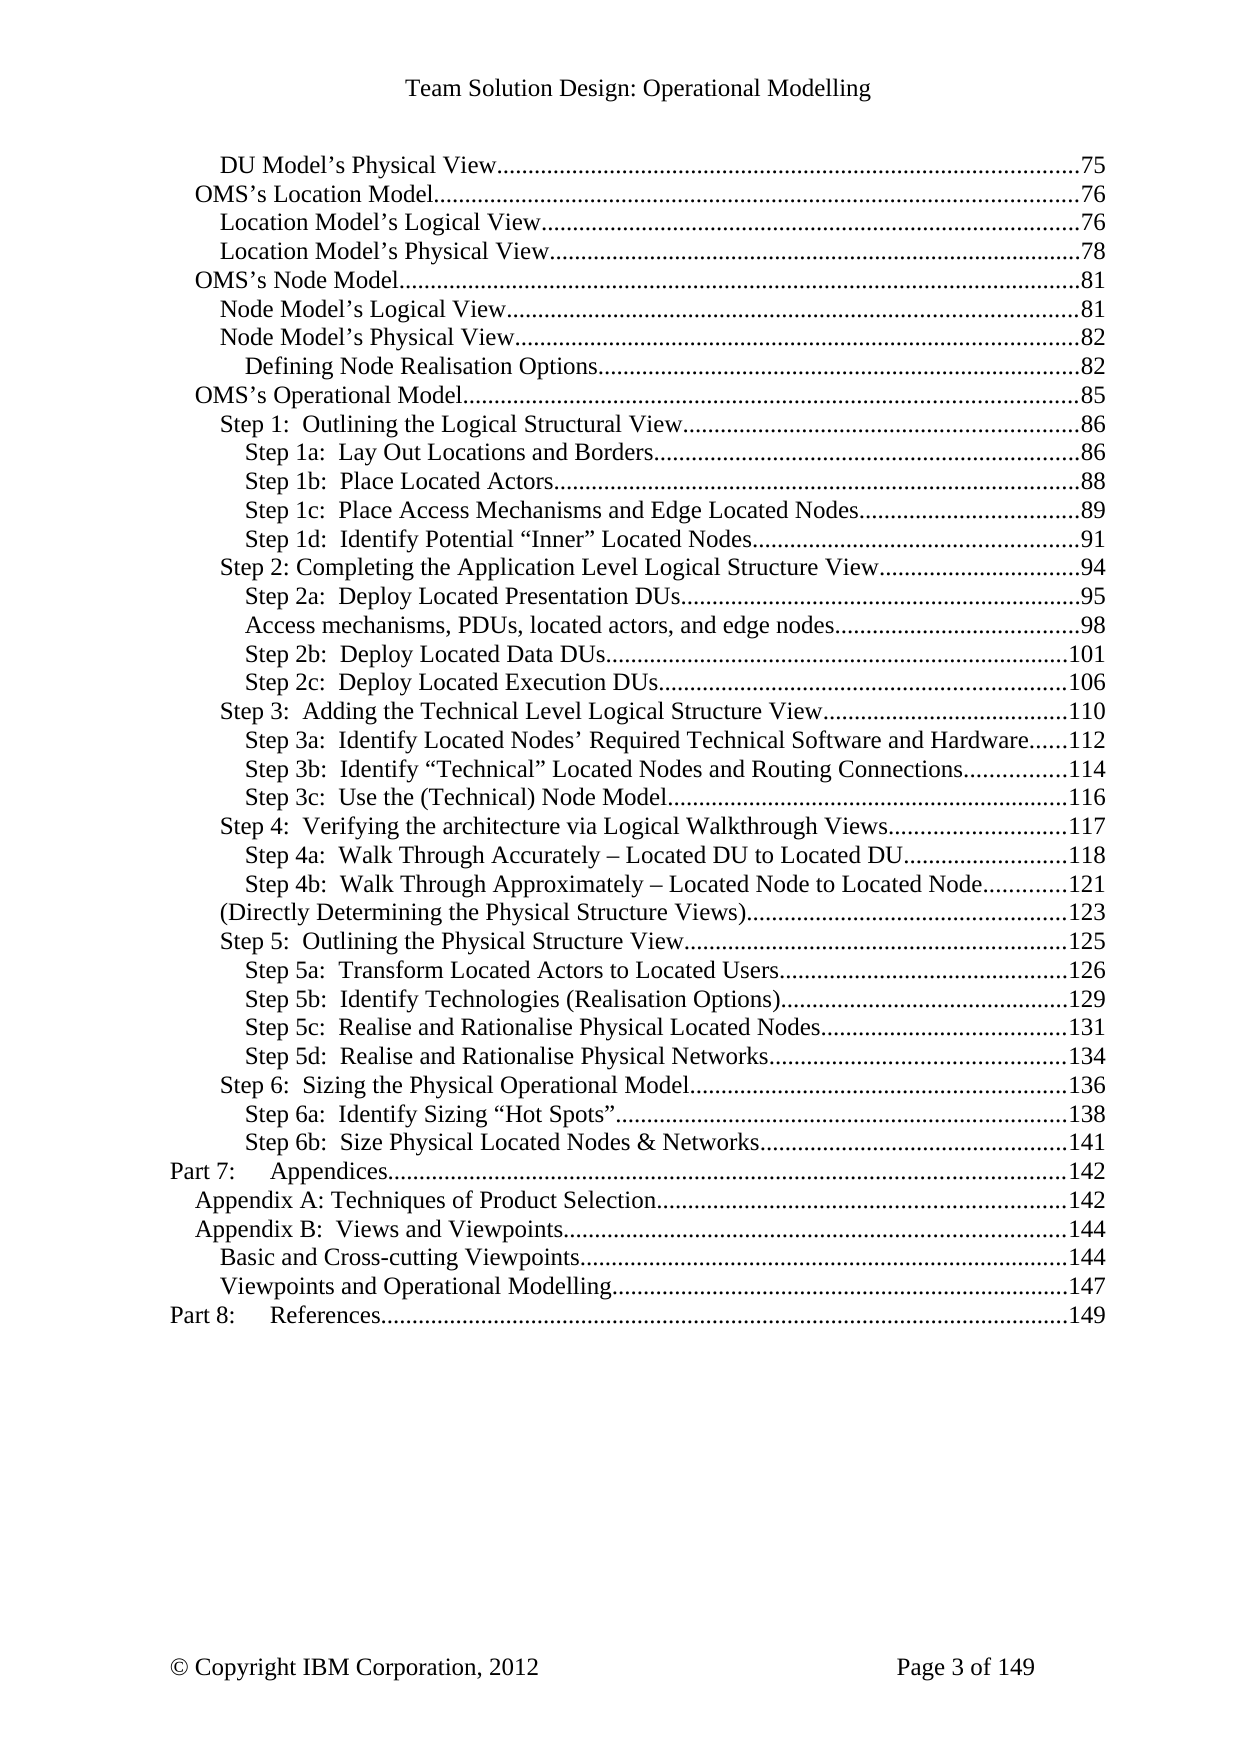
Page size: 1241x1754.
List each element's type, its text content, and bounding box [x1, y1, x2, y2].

text Step 5d: Realise and Rationalise Physical Networks 134 [244, 1041, 1107, 1070]
text (Directly Determining the Physical Structure Views) 123 [219, 897, 1107, 926]
text Part 8: References 149 [169, 1300, 1107, 1329]
text Step 1: Outlining the Logical Structural View 86 [219, 409, 1107, 437]
text Step 1b: Place Located Actors 88 [244, 466, 1107, 495]
text OMS’s Node Model 81 [194, 265, 1107, 294]
text Step 3: Adding the Technical Level Logical Structure View 110 [219, 696, 1107, 725]
text Basic and Cross-cutting Viewpoints 144 [219, 1242, 1107, 1271]
text Node Model’s Logical View 81 [219, 294, 1107, 322]
text Appendix A: Techniques of Product Selection 142 [194, 1185, 1107, 1214]
text Step 1d: Identify Potential “Inner” Located Nodes 91 [244, 524, 1107, 552]
text Step 3a: Identify Located Nodes’ Required Technical Software and Hardware 112 [244, 725, 1107, 754]
text Step 6a: Identify Sizing “Hot Spots” 138 [244, 1099, 1107, 1127]
text Location Model’s Logical View 76 [219, 207, 1107, 236]
text Step 5: Outlining the Physical Structure View 125 [219, 926, 1107, 955]
text Step 4b: Walk Through Approximately – Located Node to Located Node 121 [244, 869, 1107, 897]
text Step 1a: Lay Out Locations and Borders 86 [244, 437, 1107, 466]
text Step 3c: Use the (Technical) Node Model 116 [244, 782, 1107, 811]
text Step 6: Sizing the Physical Operational Model 136 [219, 1070, 1107, 1099]
text OMS’s Operational Model 85 [194, 380, 1107, 409]
text Node Model’s Physical View 82 [219, 322, 1107, 351]
text Step 2: Completing the Application Level Logical Structure View 94 [219, 552, 1107, 581]
text Step 5a: Transform Located Actors to Located Users 126 [244, 955, 1107, 984]
text Step 1c: Place Access Mechanisms and Edge Located Nodes 89 [244, 495, 1107, 524]
text Part 7: Appendices 142 [169, 1156, 1107, 1185]
text Defining Node Realisation Options 82 [244, 351, 1107, 380]
text Step 2b: Deploy Located Data DUs 101 [244, 639, 1107, 667]
text Step 5b: Identify Technologies (Realisation Options) 129 [244, 984, 1107, 1012]
text Step 4: Verifying the architecture via Logical Walkthrough Views 117 [219, 811, 1107, 840]
text OMS’s Location Model 76 [194, 179, 1107, 207]
text Viewpoints and Operational Modelling 147 [219, 1271, 1107, 1300]
text Access mechanisms, PDUs, located actors, and edge nodes 98 [244, 610, 1107, 639]
text Step 6b: Size Physical Located Nodes & Networks 141 [244, 1127, 1107, 1156]
text Appendix B: Views and Viewpoints 144 [194, 1214, 1107, 1242]
text Step 4a: Walk Through Accurately – Located DU to Located DU 118 [244, 840, 1107, 869]
text Step 2c: Deploy Located Execution DUs 106 [244, 667, 1107, 696]
text Location Model’s Physical View 78 [219, 236, 1107, 265]
text Step 2a: Deploy Located Presentation DUs 95 [244, 581, 1107, 610]
text Step 3b: Identify “Technical” Located Nodes and Routing Connections 114 [244, 754, 1107, 782]
text Step 5c: Realise and Rationalise Physical Located Nodes 131 [244, 1012, 1107, 1041]
text DU Model’s Physical View 75 [219, 150, 1107, 179]
